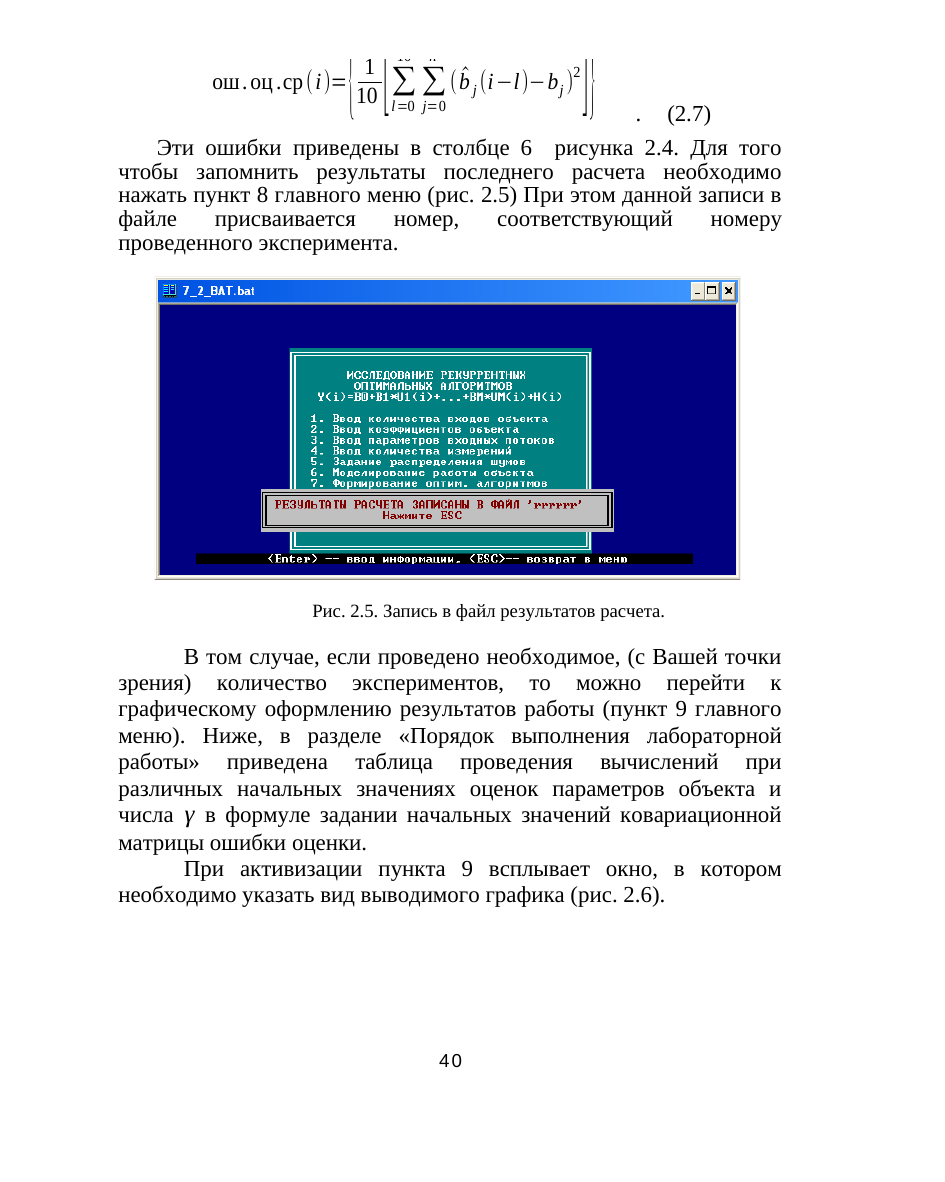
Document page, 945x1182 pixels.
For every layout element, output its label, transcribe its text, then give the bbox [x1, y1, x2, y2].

picture [154, 276, 741, 580]
text При активизации пункта 9 всплывает окно, в котором необходимо указать вид выводимого графика (рис. 2.6). [118, 855, 783, 908]
text . (2.7) [118, 59, 783, 137]
text Рис. 2.5. Запись в файл результатов расчета. [118, 600, 783, 622]
text В том случае, если проведено необходимое, (с Вашей точки зрения) количество экспериментов, то можно перейти к графическому оформлению результатов работы (пункт 9 главного меню). Ниже, в разделе «Порядок выполнения лабораторной работы» приведена таблица проведения вычислений при различных начальных значениях оценок параметров объекта и числа в формуле задании начальных значений ковариационной матрицы ошибки оценки. [118, 643, 783, 855]
text Эти ошибки приведены в столбце 6 рисунка 2.4. Для того чтобы запомнить результаты последнего расчета необходимо нажать пункт 8 главного меню (рис. 2.5) При этом данной записи в файле присваивается номер, соответствующий номеру проведенного эксперимента. [118, 137, 783, 255]
